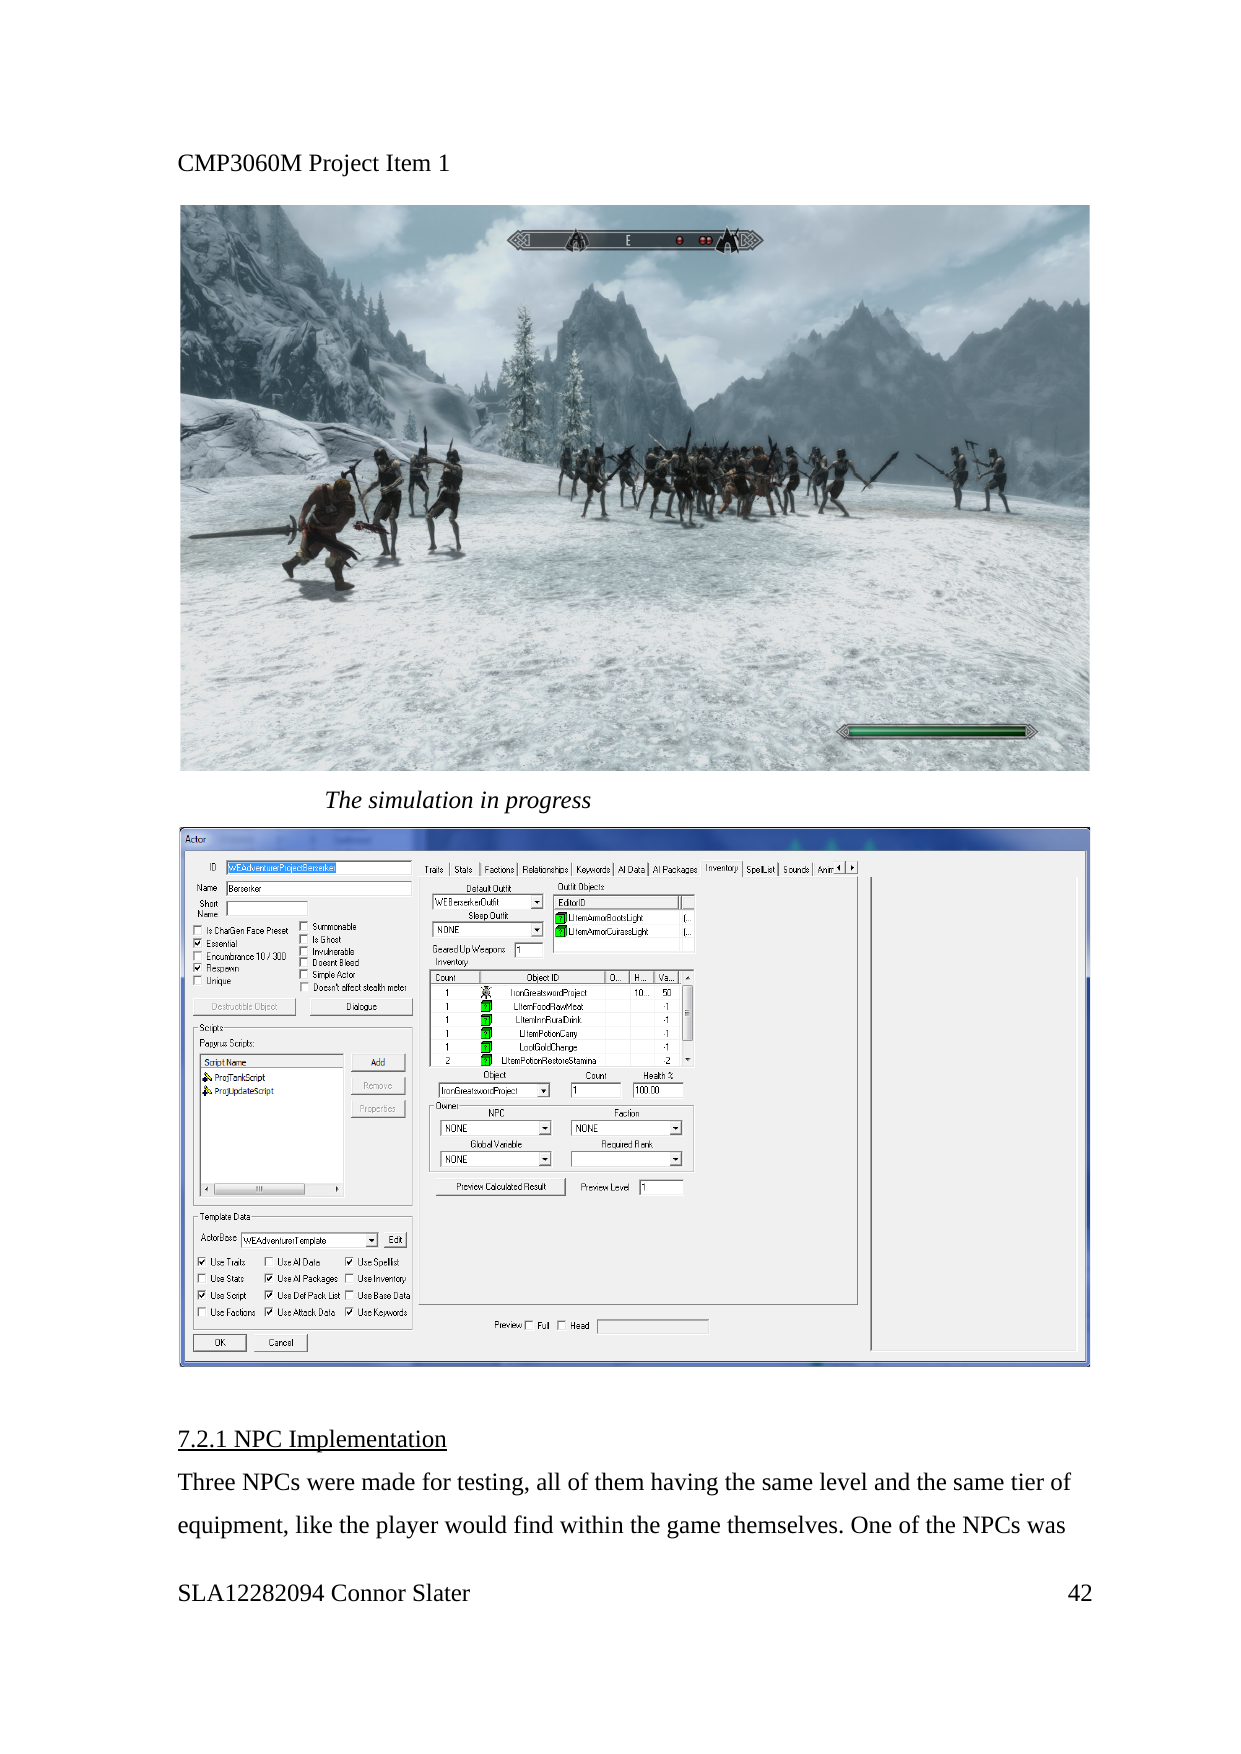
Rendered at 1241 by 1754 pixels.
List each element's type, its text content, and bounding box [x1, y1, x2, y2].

text Three NPCs were made for testing, all of them having the same level and the same tier of equipment, like the player would find within the game themselves. One of the NPCs was [177, 1467, 1093, 1539]
picture [179, 827, 1091, 1367]
text The simulation in progress [177, 206, 1093, 813]
picture [180, 205, 1090, 771]
text 7.2.1 NPC Implementation [177, 1424, 1093, 1453]
